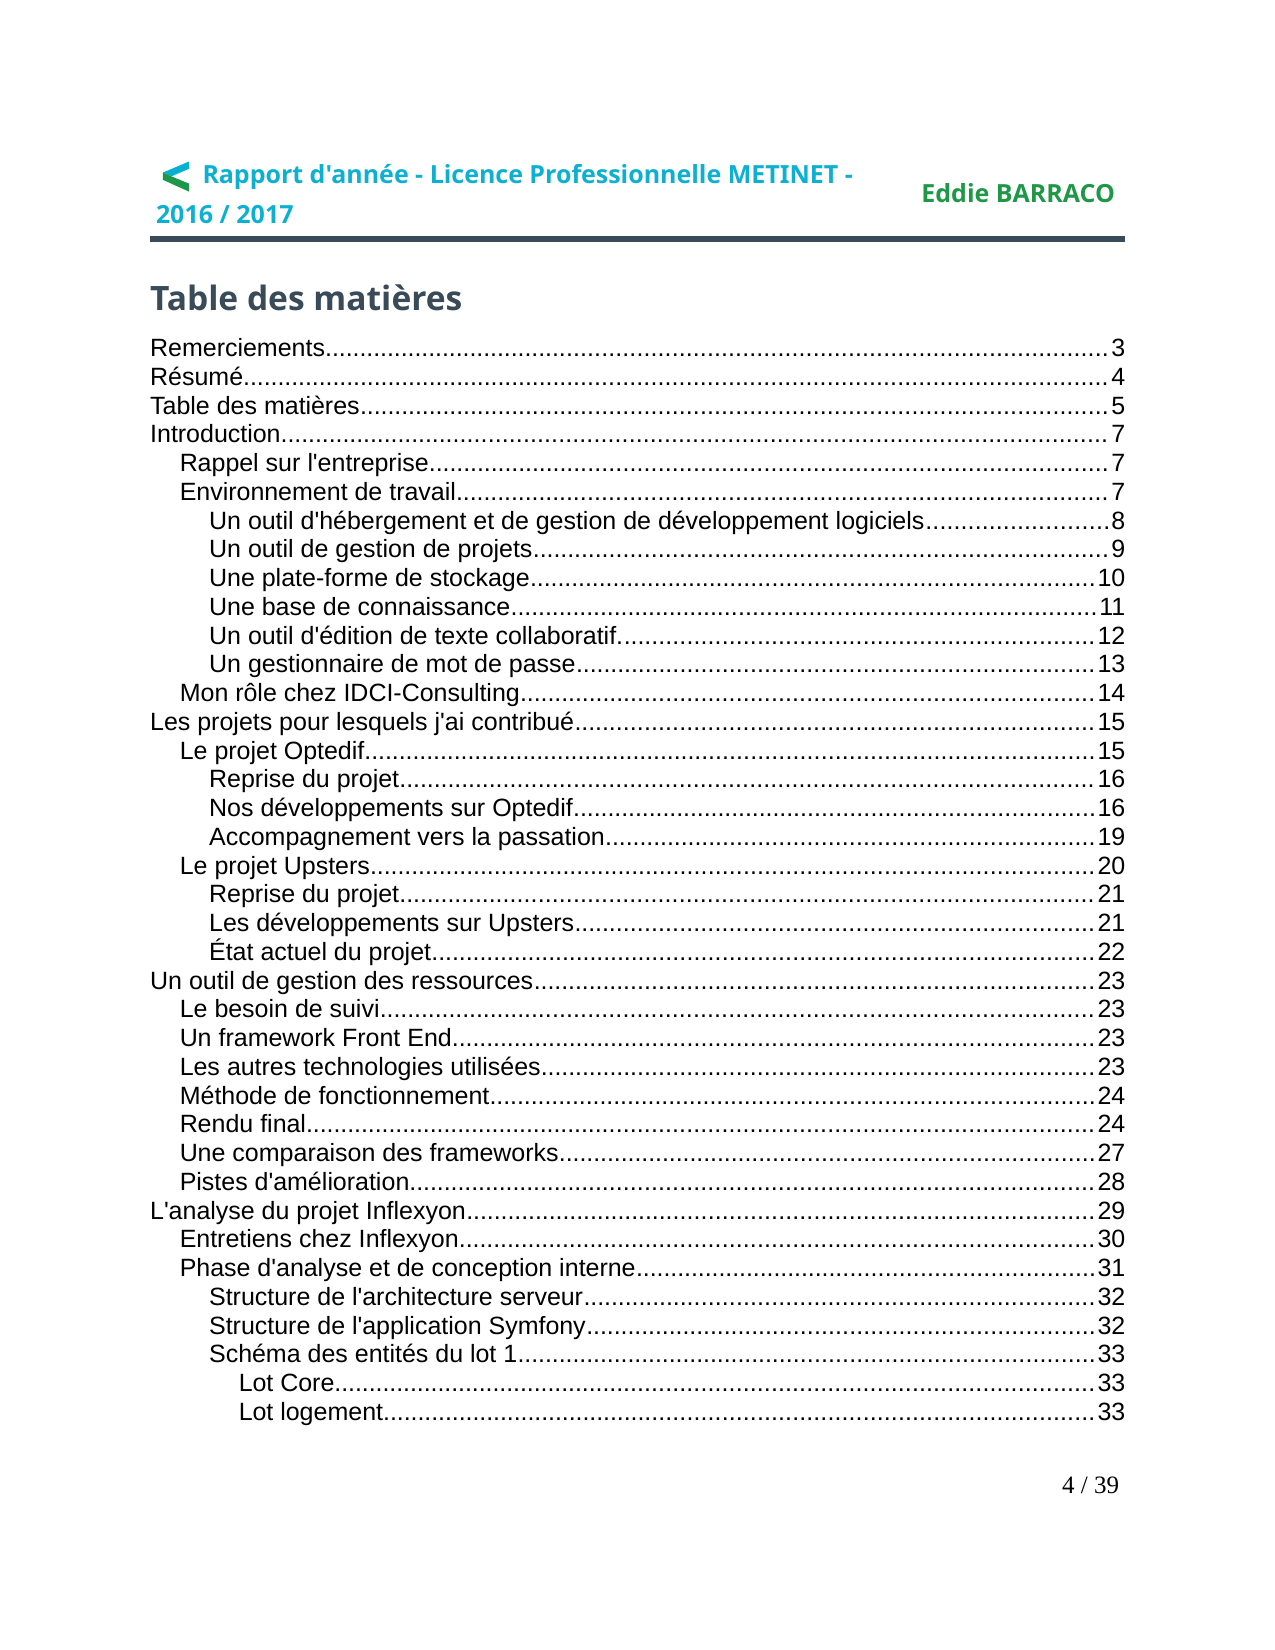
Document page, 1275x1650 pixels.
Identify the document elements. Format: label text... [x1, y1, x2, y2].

text Table des matières 5 [150, 391, 1125, 419]
text L'analyse du projet Inflexyon 29 [150, 1196, 1125, 1224]
text Schéma des entités du lot 1 33 [209, 1339, 1125, 1368]
text Pistes d'amélioration 28 [179, 1167, 1125, 1196]
text Structure de l'application Symfony 32 [209, 1311, 1125, 1339]
text Lot Core 33 [238, 1368, 1125, 1397]
text Un outil d'édition de texte collaboratif. 12 [209, 621, 1125, 649]
text Un outil de gestion des ressources 23 [150, 966, 1125, 994]
text Une comparaison des frameworks 27 [179, 1138, 1125, 1167]
text Nos développements sur Optedif 16 [209, 793, 1125, 822]
text Remerciements 3 [150, 333, 1125, 362]
text État actuel du projet 22 [209, 937, 1125, 966]
text Phase d'analyse et de conception interne 31 [179, 1253, 1125, 1282]
text Rendu final 24 [179, 1109, 1125, 1138]
text Environnement de travail 7 [179, 477, 1125, 506]
text Un framework Front End 23 [179, 1023, 1125, 1052]
text Reprise du projet 16 [209, 764, 1125, 793]
text Structure de l'architecture serveur 32 [209, 1282, 1125, 1311]
text Reprise du projet 21 [209, 879, 1125, 908]
text Introduction 7 [150, 419, 1125, 448]
text Lot logement 33 [238, 1397, 1125, 1426]
text Les autres technologies utilisées 23 [179, 1052, 1125, 1081]
text Les développements sur Upsters 21 [209, 908, 1125, 937]
text Le projet Optedif 15 [179, 736, 1125, 764]
text Méthode de fonctionnement 24 [179, 1081, 1125, 1109]
text Un gestionnaire de mot de passe 13 [209, 649, 1125, 678]
text Résumé 4 [150, 362, 1125, 391]
text Le besoin de suivi 23 [179, 994, 1125, 1023]
text Accompagnement vers la passation 19 [209, 822, 1125, 851]
text Le projet Upsters 20 [179, 851, 1125, 879]
text Une base de connaissance 11 [209, 592, 1125, 621]
text Une plate-forme de stockage 10 [209, 563, 1125, 592]
text Mon rôle chez IDCI-Consulting 14 [179, 678, 1125, 707]
text Un outil d'hébergement et de gestion de développement logiciels 8 [209, 506, 1125, 534]
text Un outil de gestion de projets 9 [209, 534, 1125, 563]
text Les projets pour lesquels j'ai contribué 15 [150, 707, 1125, 736]
text Entretiens chez Inflexyon 30 [179, 1224, 1125, 1253]
subtitle Table des matières [150, 275, 1125, 321]
text Rappel sur l'entreprise 7 [179, 448, 1125, 477]
